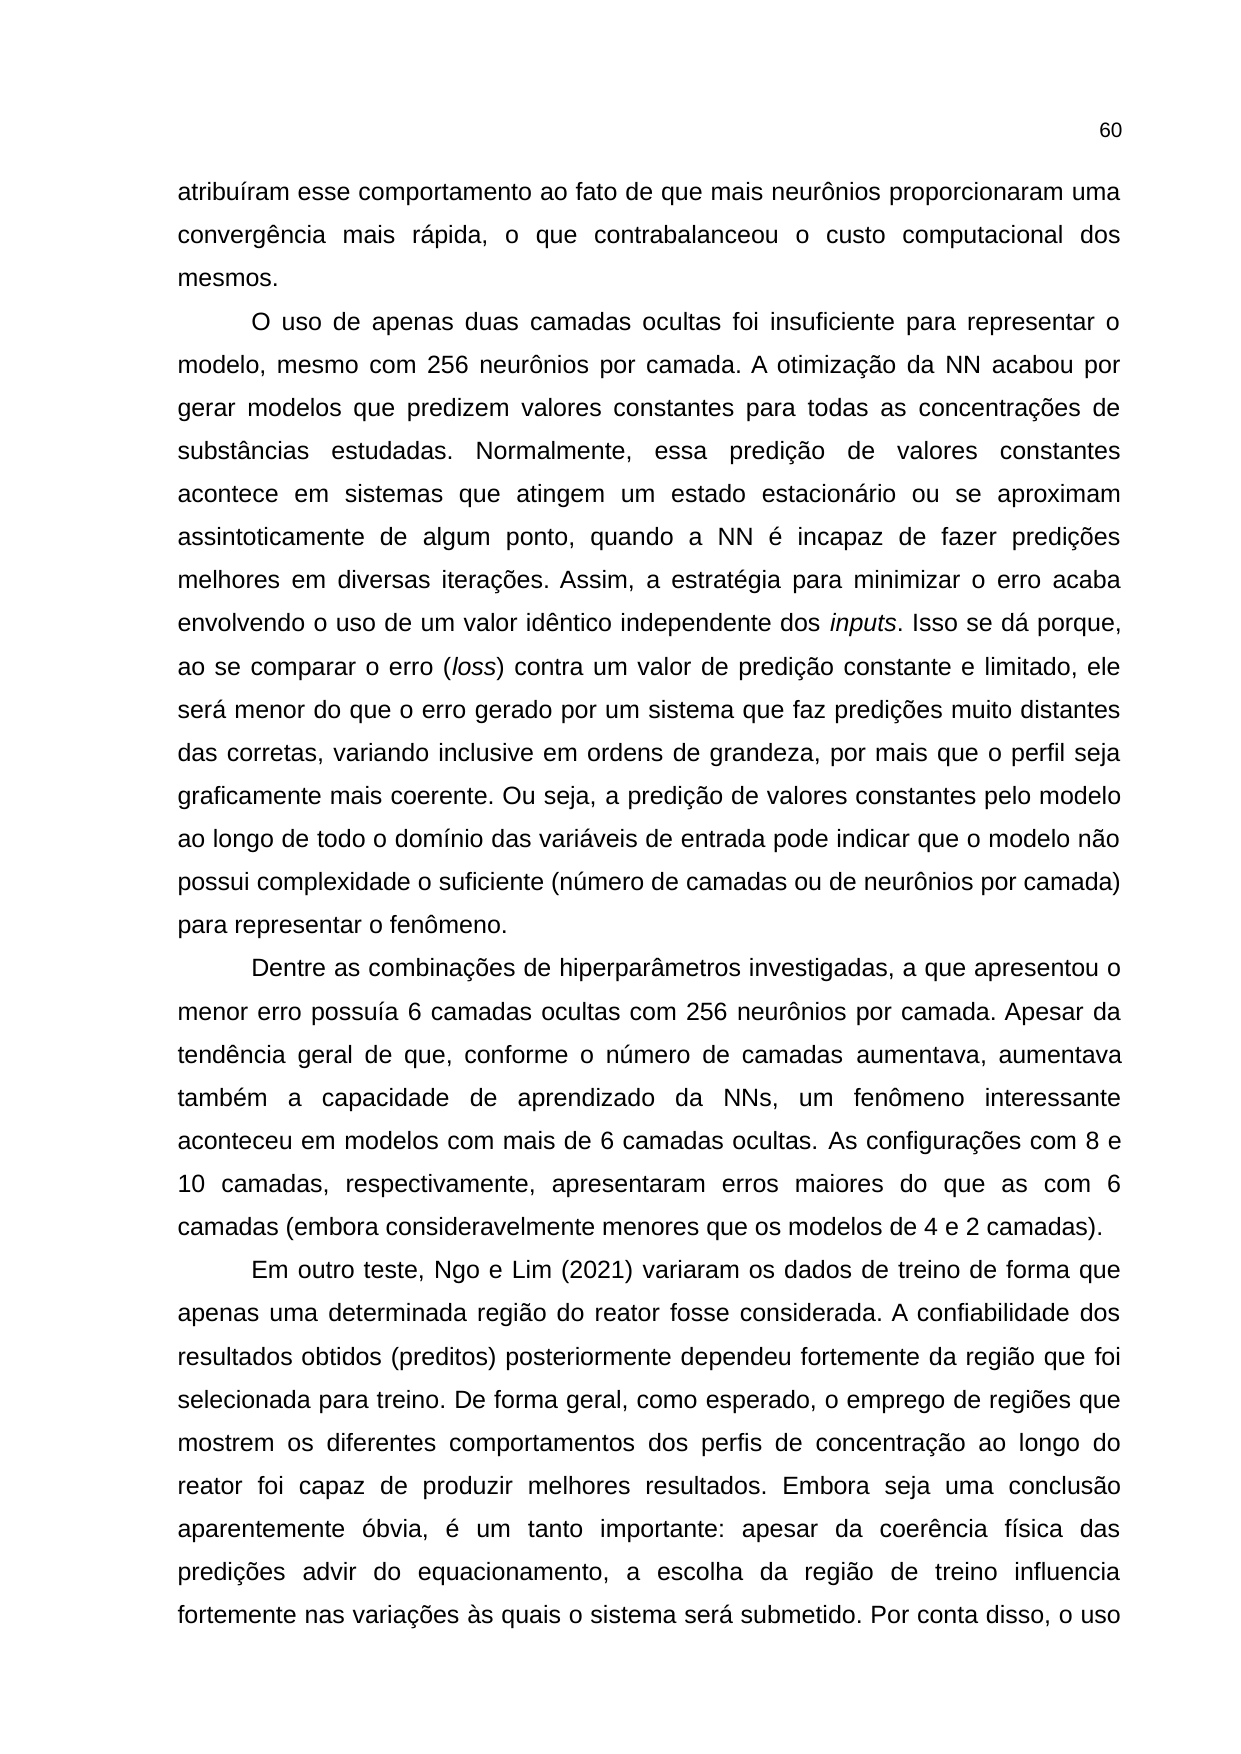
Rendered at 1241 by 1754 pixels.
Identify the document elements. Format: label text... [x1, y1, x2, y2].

text Dentre as combinações de hiperparâmetros investigadas, a que apresentou o menor erro possuía 6 camadas ocultas com 256 neurônios por camada. Apesar da tendência geral de que, conforme o número de camadas aumentava, aumentava também a capacidade de aprendizado da NNs, um fenômeno interessante aconteceu em modelos com mais de 6 camadas ocultas. As configurações com 8 e 10 camadas, respectivamente, apresentaram erros maiores do que as com 6 camadas (embora consideravelmente menores que os modelos de 4 e 2 camadas). [177, 953, 1122, 1241]
text O uso de apenas duas camadas ocultas foi insuficiente para representar o modelo, mesmo com 256 neurônios por camada. A otimização da NN acabou por gerar modelos que predizem valores constantes para todas as concentrações de substâncias estudadas. Normalmente, essa predição de valores constantes acontece em sistemas que atingem um estado estacionário ou se aproximam assintoticamente de algum ponto, quando a NN é incapaz de fazer predições melhores em diversas iterações. Assim, a estratégia para minimizar o erro acaba envolvendo o uso de um valor idêntico independente dos inputs. Isso se dá porque, ao se comparar o erro (loss) contra um valor de predição constante e limitado, ele será menor do que o erro gerado por um sistema que faz predições muito distantes das corretas, variando inclusive em ordens de grandeza, por mais que o perfil seja graficamente mais coerente. Ou seja, a predição de valores constantes pelo modelo ao longo de todo o domínio das variáveis de entrada pode indicar que o modelo não possui complexidade o suficiente (número de camadas ou de neurônios por camada) para representar o fenômeno. [177, 306, 1122, 939]
text atribuíram esse comportamento ao fato de que mais neurônios proporcionaram uma convergência mais rápida, o que contrabalanceou o custo computacional dos mesmos. [177, 177, 1122, 292]
text Em outro teste, Ngo e Lim (2021) variaram os dados de treino de forma que apenas uma determinada região do reator fosse considerada. A confiabilidade dos resultados obtidos (preditos) posteriormente dependeu fortemente da região que foi selecionada para treino. De forma geral, como esperado, o emprego de regiões que mostrem os diferentes comportamentos dos perfis de concentração ao longo do reator foi capaz de produzir melhores resultados. Embora seja uma conclusão aparentemente óbvia, é um tanto importante: apesar da coerência física das predições advir do equacionamento, a escolha da região de treino influencia fortemente nas variações às quais o sistema será submetido. Por conta disso, o uso [177, 1255, 1122, 1629]
